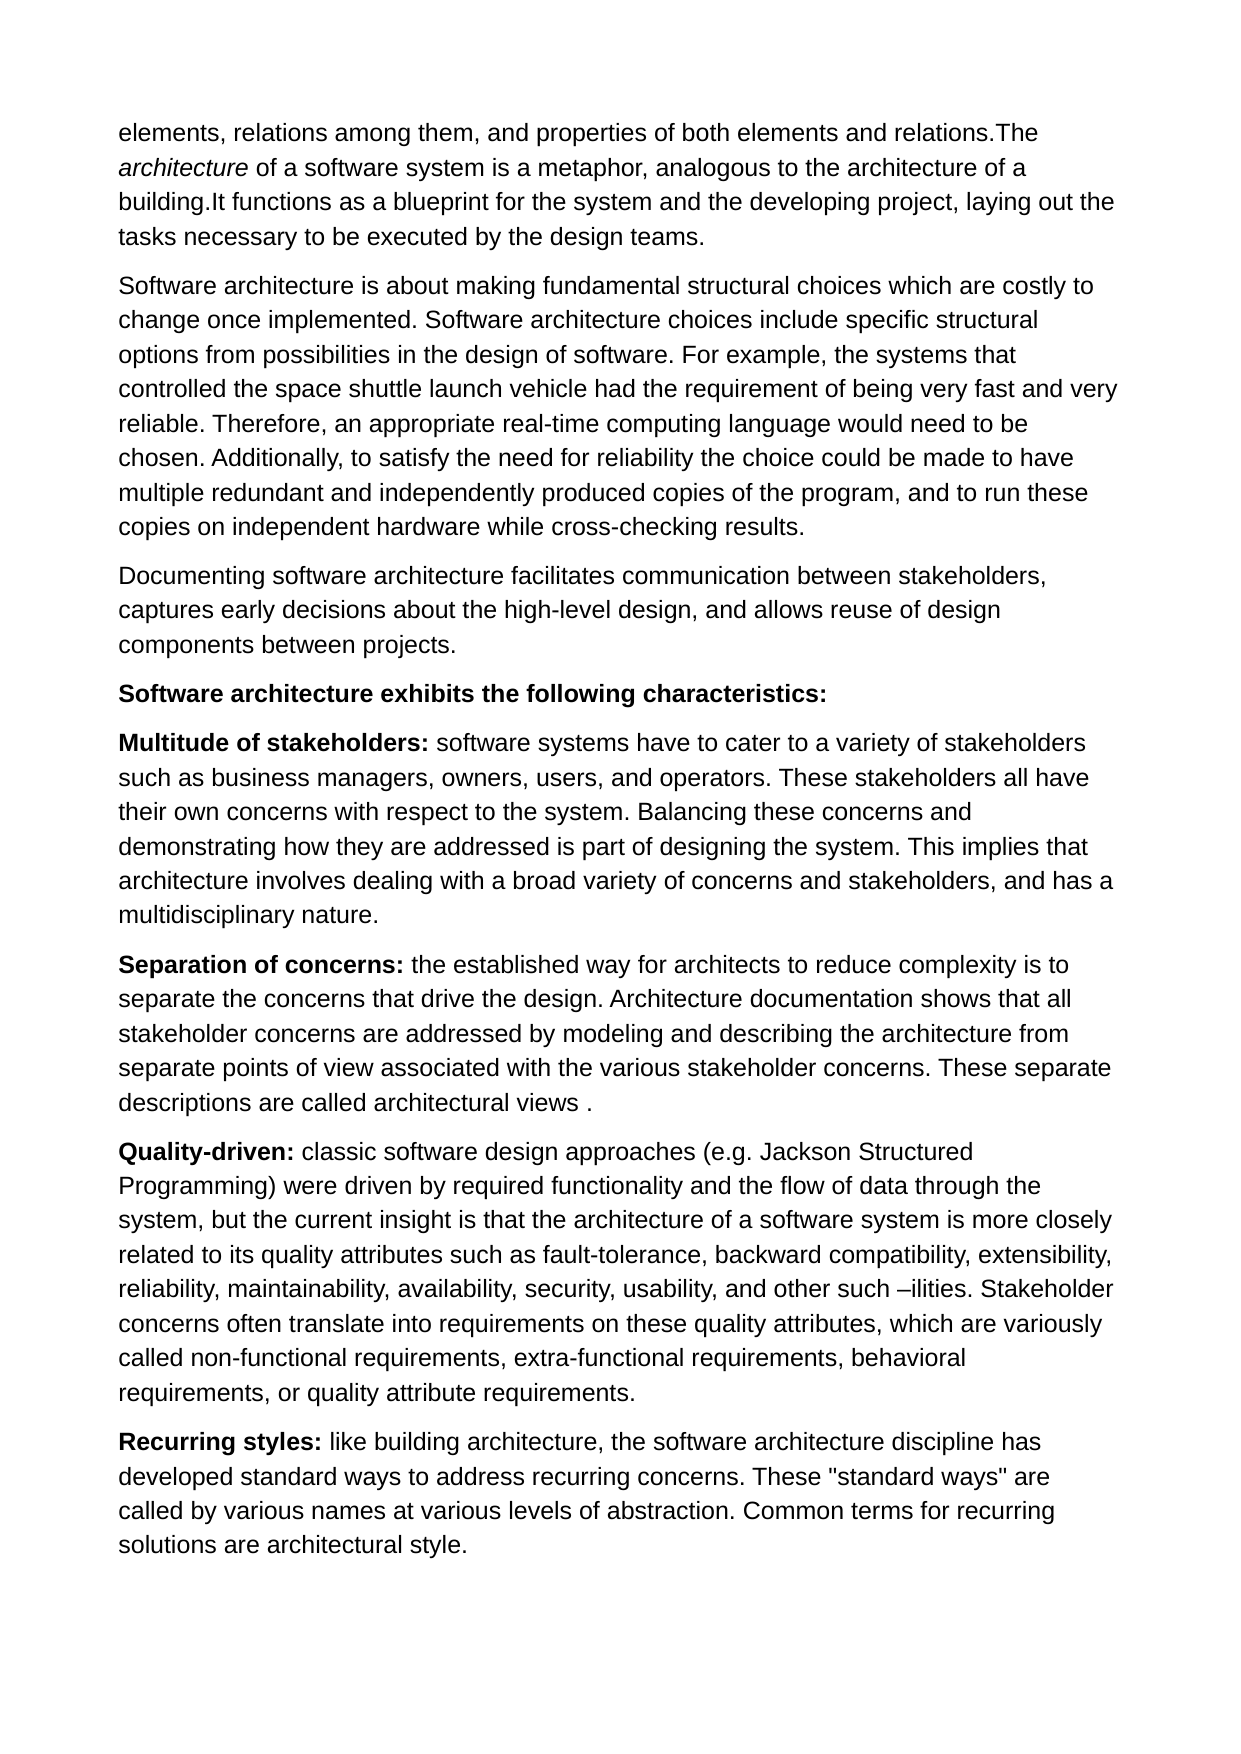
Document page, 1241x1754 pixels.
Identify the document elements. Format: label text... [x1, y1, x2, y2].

text Software architecture is about making fundamental structural choices which are costly to change once implemented. Software architecture choices include specific structural options from possibilities in the design of software. For example, the systems that controlled the space shuttle launch vehicle had the requirement of being very fast and very reliable. Therefore, an appropriate real-time computing language would need to be chosen. Additionally, to satisfy the need for reliability the choice could be made to have multiple redundant and independently produced copies of the program, and to run these copies on independent hardware while cross-checking results. [118, 271, 1122, 541]
text elements, relations among them, and properties of both elements and relations.The architecture of a software system is a metaphor, analogous to the architecture of a building.It functions as a blueprint for the system and the developing project, laying out the tasks necessary to be executed by the design teams. [118, 118, 1122, 250]
text Recurring styles: like building architecture, the software architecture discipline has developed standard ways to address recurring concerns. These "standard ways" are called by various names at various levels of abstraction. Common terms for recurring solutions are architectural style. [118, 1427, 1122, 1559]
text Separation of concerns: the established way for architects to reduce complexity is to separate the concerns that drive the design. Architecture documentation shows that all stakeholder concerns are addressed by modeling and describing the architecture from separate points of view associated with the various stakeholder concerns. These separate descriptions are called architectural views . [118, 949, 1122, 1116]
text Quality-driven: classic software design approaches (e.g. Jackson Structured Programming) were driven by required functionality and the flow of data through the system, but the current insight is that the architecture of a software system is more closely related to its quality attributes such as fault-tolerance, backward compatibility, extensibility, reliability, maintainability, availability, security, usability, and other such –ilities. Stakeholder concerns often translate into requirements on these quality attributes, which are variously called non-functional requirements, extra-functional requirements, behavioral requirements, or quality attribute requirements. [118, 1137, 1122, 1407]
text Software architecture exhibits the following characteristics: [118, 679, 1122, 708]
text Documenting software architecture facilitates communication between stakeholders, captures early decisions about the high-level design, and allows reuse of design components between projects. [118, 561, 1122, 659]
text Multitude of stakeholders: software systems have to cater to a variety of stakeholders such as business managers, owners, users, and operators. These stakeholders all have their own concerns with respect to the system. Balancing these concerns and demonstrating how they are addressed is part of designing the system. This implies that architecture involves dealing with a broad variety of concerns and stakeholders, and has a multidisciplinary nature. [118, 728, 1122, 929]
